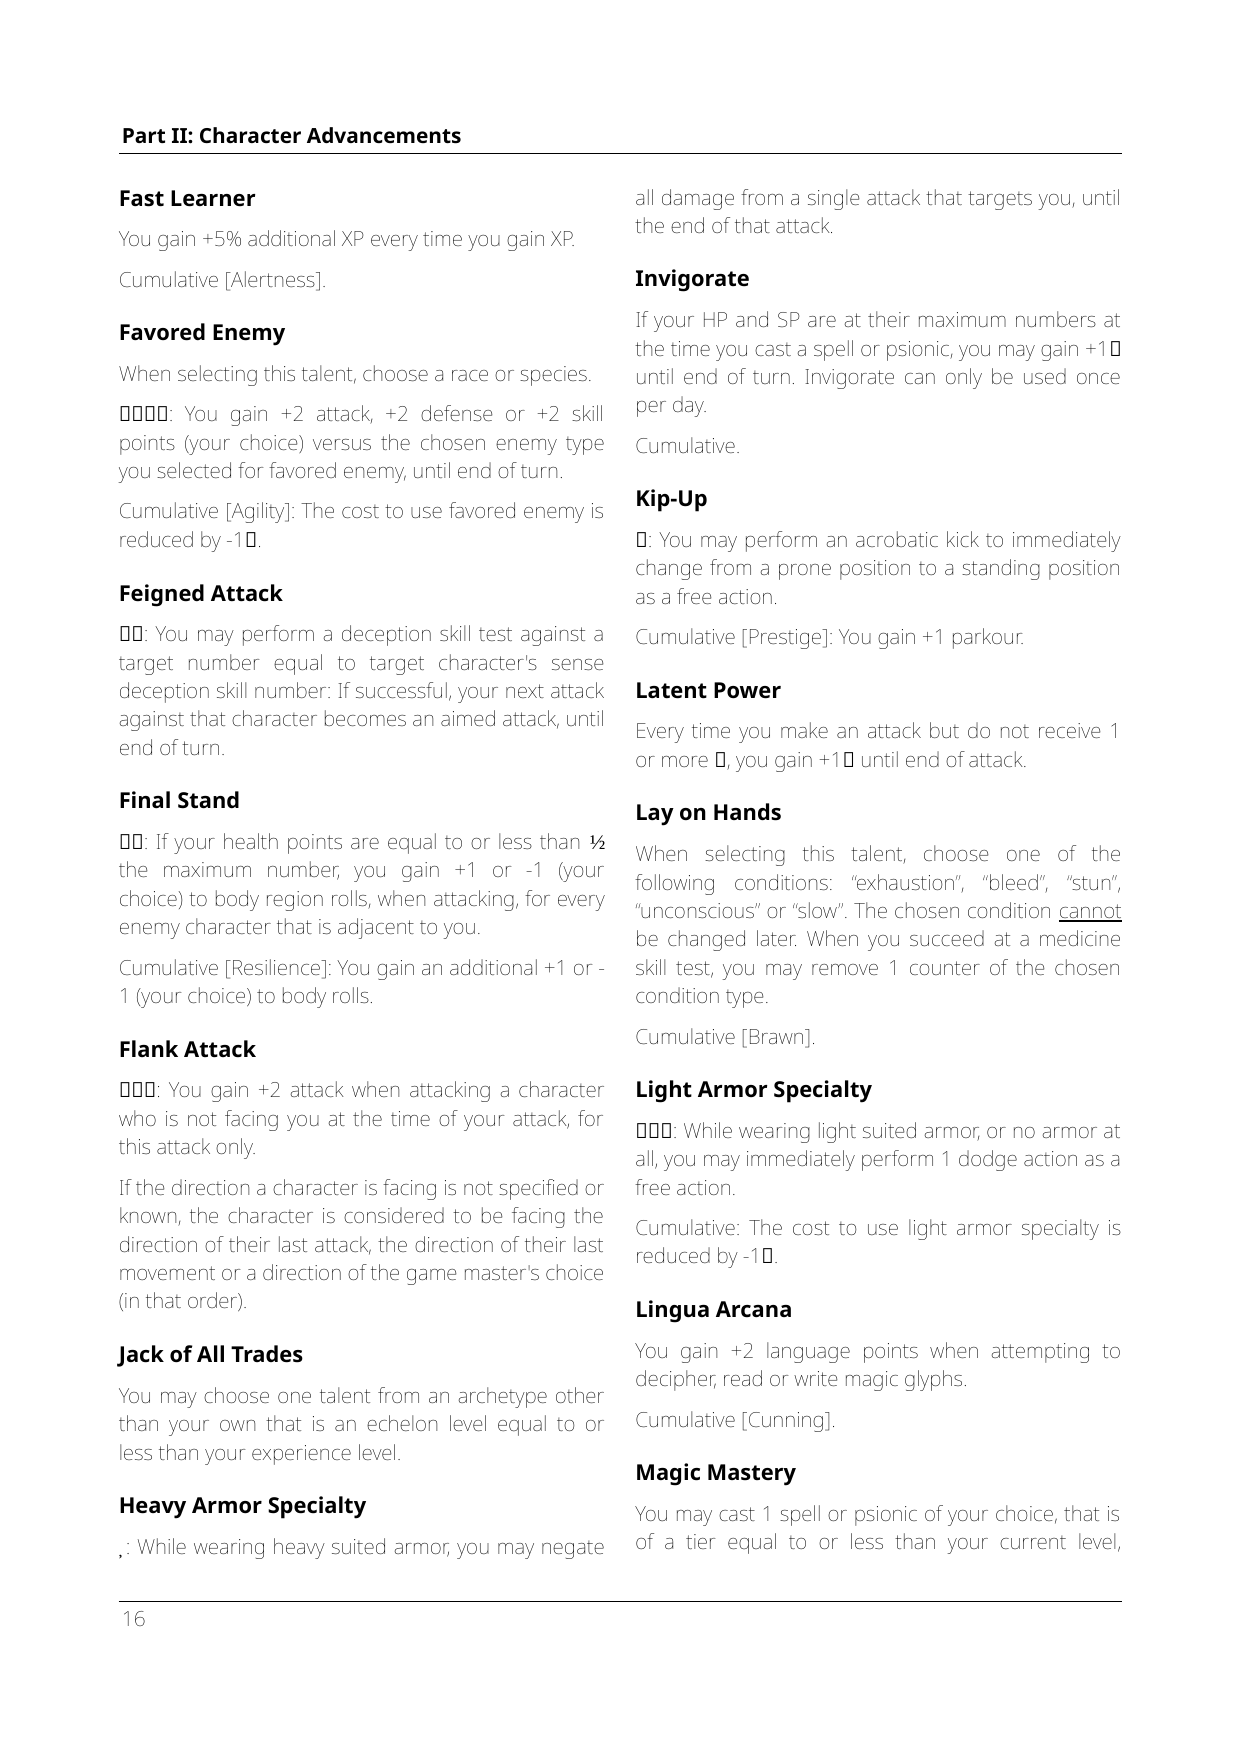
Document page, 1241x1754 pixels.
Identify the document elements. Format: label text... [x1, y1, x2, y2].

text Heavy Armor Specialty [118, 1490, 605, 1520]
text Final Stand [118, 785, 605, 815]
text Cumulative [Resilience]: You gain an additional +1 or -1 (your choice) to body rolls. [118, 953, 605, 1010]
text When selecting this talent, choose a race or species. [118, 359, 605, 387]
text : While wearing light suited armor, or no armor at all, you may immediately perform 1 dodge action as a free action. [635, 1116, 1122, 1201]
text Lingua Arcana [635, 1294, 1122, 1324]
text You may cast 1 spell or psionic of your choice, that is of a tier equal to or less than your current level, [635, 1499, 1122, 1556]
text Cumulative. [635, 431, 1122, 459]
text Latent Power [635, 675, 1122, 704]
text Invigorate [635, 263, 1122, 293]
text Favored Enemy [118, 317, 605, 347]
text When selecting this talent, choose one of the following conditions: “exhaustion”, “bleed”, “stun”, “unconscious” or “slow”. The chosen condition cannot be changed later. When you succeed at a medicine skill test, you may remove 1 counter of the chosen condition type. [635, 839, 1122, 1010]
text If the direction a character is facing is not specified or known, the character is considered to be facing the direction of their last attack, the direction of their last movement or a direction of the game master's choice (in that order). [118, 1173, 605, 1315]
text Cumulative [Brawn]. [635, 1022, 1122, 1050]
text Cumulative [Cunning]. [635, 1405, 1122, 1433]
text Every time you make an attack but do not receive 1 or more , you gain +1 until end of attack. [635, 717, 1122, 773]
text Cumulative [Agility]: The cost to use favored enemy is reduced by -1. [118, 497, 605, 553]
text Magic Mastery [635, 1457, 1122, 1487]
text : You may perform an acrobatic kick to immediately change from a prone position to a standing position as a free action. [635, 525, 1122, 610]
text Light Armor Specialty [635, 1074, 1122, 1104]
text Cumulative: The cost to use light armor specialty is reduced by -1. [635, 1213, 1122, 1270]
text : While wearing heavy suited armor, you may negate all damage from a single attack that targets you, until the end of that attack. [118, 1532, 605, 1560]
text : You gain +2 attack, +2 defense or +2 skill points (your choice) versus the chosen enemy type you selected for favored enemy, until end of turn. [118, 399, 605, 485]
text Flank Attack [118, 1034, 605, 1063]
text Lay on Hands [635, 797, 1122, 827]
text : If your health points are equal to or less than ½ the maximum number, you gain +1 or -1 (your choice) to body region rolls, when attacking, for every enemy character that is adjacent to you. [118, 827, 605, 941]
text You gain +2 language points when attempting to decipher, read or write magic glyphs. [635, 1336, 1122, 1393]
text Feigned Attack [118, 577, 605, 607]
text : While wearing heavy suited armor, you may negate all damage from a single attack that targets you, until the end of that attack. [635, 183, 1122, 239]
text Fast Learner [118, 183, 605, 212]
text If your HP and SP are at their maximum numbers at the time you cast a spell or psionic, you may gain +1 until end of turn. Invigorate can only be used once per day. [635, 305, 1122, 419]
text Jack of All Trades [118, 1339, 605, 1369]
text You gain +5% additional XP every time you gain XP. [118, 224, 605, 253]
text : You gain +2 attack when attacking a character who is not facing you at the time of your attack, for this attack only. [118, 1076, 605, 1161]
text You may choose one talent from an archetype other than your own that is an echelon level equal to or less than your experience level. [118, 1381, 605, 1466]
text Kip-Up [635, 483, 1122, 513]
text : You may perform a deception skill test against a target number equal to target character's sense deception skill number: If successful, your next attack against that character becomes an aimed attack, until end of turn. [118, 619, 605, 761]
text Cumulative [Alertness]. [118, 265, 605, 293]
text Cumulative [Prestige]: You gain +1 parkour. [635, 622, 1122, 651]
